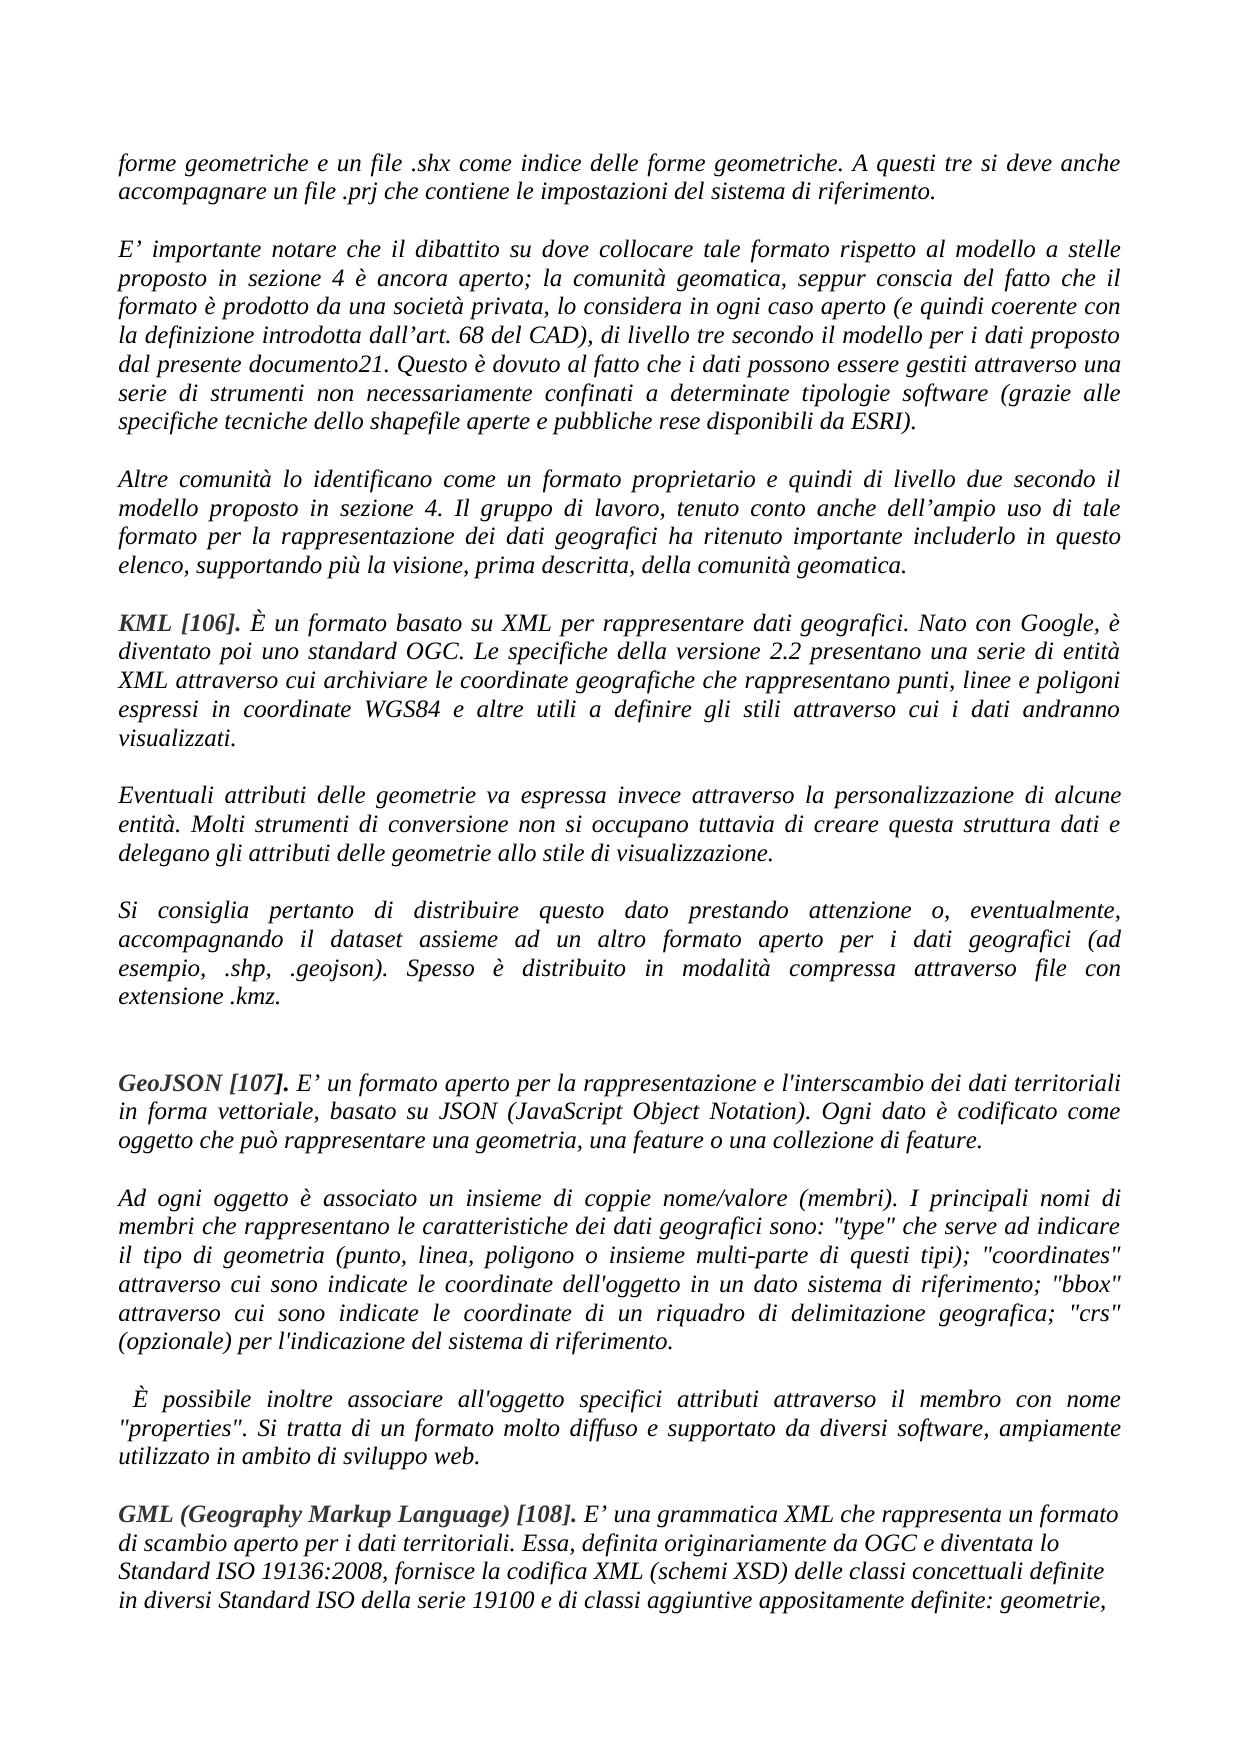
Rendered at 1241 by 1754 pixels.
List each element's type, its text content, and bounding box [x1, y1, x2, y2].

text Si consiglia pertanto di distribuire questo dato prestando attenzione o, eventualmente, accompagnando il dataset assieme ad un altro formato aperto per i dati geografici (ad esempio, .shp, .geojson). Spesso è distribuito in modalità compressa attraverso file con extensione .kmz. [118, 895, 1122, 1010]
text forme geometriche e un file .shx come indice delle forme geometriche. A questi tre si deve anche accompagnare un file .prj che contiene le impostazioni del sistema di riferimento. [118, 148, 1122, 205]
text È possibile inoltre associare all'oggetto specifici attributi attraverso il membro con nome "properties". Si tratta di un formato molto diffuso e supportato da diversi software, ampiamente utilizzato in ambito di sviluppo web. [118, 1384, 1122, 1470]
text GML (Geography Markup Language) [108]. E’ una grammatica XML che rappresenta un formato di scambio aperto per i dati territoriali. Essa, definita originariamente da OGC e diventata lo Standard ISO 19136:2008, fornisce la codifica XML (schemi XSD) delle classi concettuali definite in diversi Standard ISO della serie 19100 e di classi aggiuntive appositamente definite: geometrie, [118, 1499, 1122, 1614]
text GeoJSON [107]. E’ un formato aperto per la rappresentazione e l'interscambio dei dati territoriali in forma vettoriale, basato su JSON (JavaScript Object Notation). Ogni dato è codificato come oggetto che può rappresentare una geometria, una feature o una collezione di feature. [118, 1068, 1122, 1154]
text Ad ogni oggetto è associato un insieme di coppie nome/valore (membri). I principali nomi di membri che rappresentano le caratteristiche dei dati geografici sono: "type" che serve ad indicare il tipo di geometria (punto, linea, poligono o insieme multi-parte di questi tipi); "coordinates" attraverso cui sono indicate le coordinate dell'oggetto in un dato sistema di riferimento; "bbox" attraverso cui sono indicate le coordinate di un riquadro di delimitazione geografica; "crs" (opzionale) per l'indicazione del sistema di riferimento. [118, 1183, 1122, 1355]
text Altre comunità lo identificano come un formato proprietario e quindi di livello due secondo il modello proposto in sezione 4. Il gruppo di lavoro, tenuto conto anche dell’ampio uso di tale formato per la rappresentazione dei dati geografici ha ritenuto importante includerlo in questo elenco, supportando più la visione, prima descritta, della comunità geomatica. [118, 464, 1122, 579]
text Eventuali attributi delle geometrie va espressa invece attraverso la personalizzazione di alcune entità. Molti strumenti di conversione non si occupano tuttavia di creare questa struttura dati e delegano gli attributi delle geometrie allo stile di visualizzazione. [118, 780, 1122, 866]
text E’ importante notare che il dibattito su dove collocare tale formato rispetto al modello a stelle proposto in sezione 4 è ancora aperto; la comunità geomatica, seppur conscia del fatto che il formato è prodotto da una società privata, lo considera in ogni caso aperto (e quindi coerente con la definizione introdotta dall’art. 68 del CAD), di livello tre secondo il modello per i dati proposto dal presente documento21. Questo è dovuto al fatto che i dati possono essere gestiti attraverso una serie di strumenti non necessariamente confinati a determinate tipologie software (grazie alle specifiche tecniche dello shapefile aperte e pubbliche rese disponibili da ESRI). [118, 234, 1122, 435]
text KML [106]. È un formato basato su XML per rappresentare dati geografici. Nato con Google, è diventato poi uno standard OGC. Le specifiche della versione 2.2 presentano una serie di entità XML attraverso cui archiviare le coordinate geografiche che rappresentano punti, linee e poligoni espressi in coordinate WGS84 e altre utili a definire gli stili attraverso cui i dati andranno visualizzati. [118, 608, 1122, 751]
